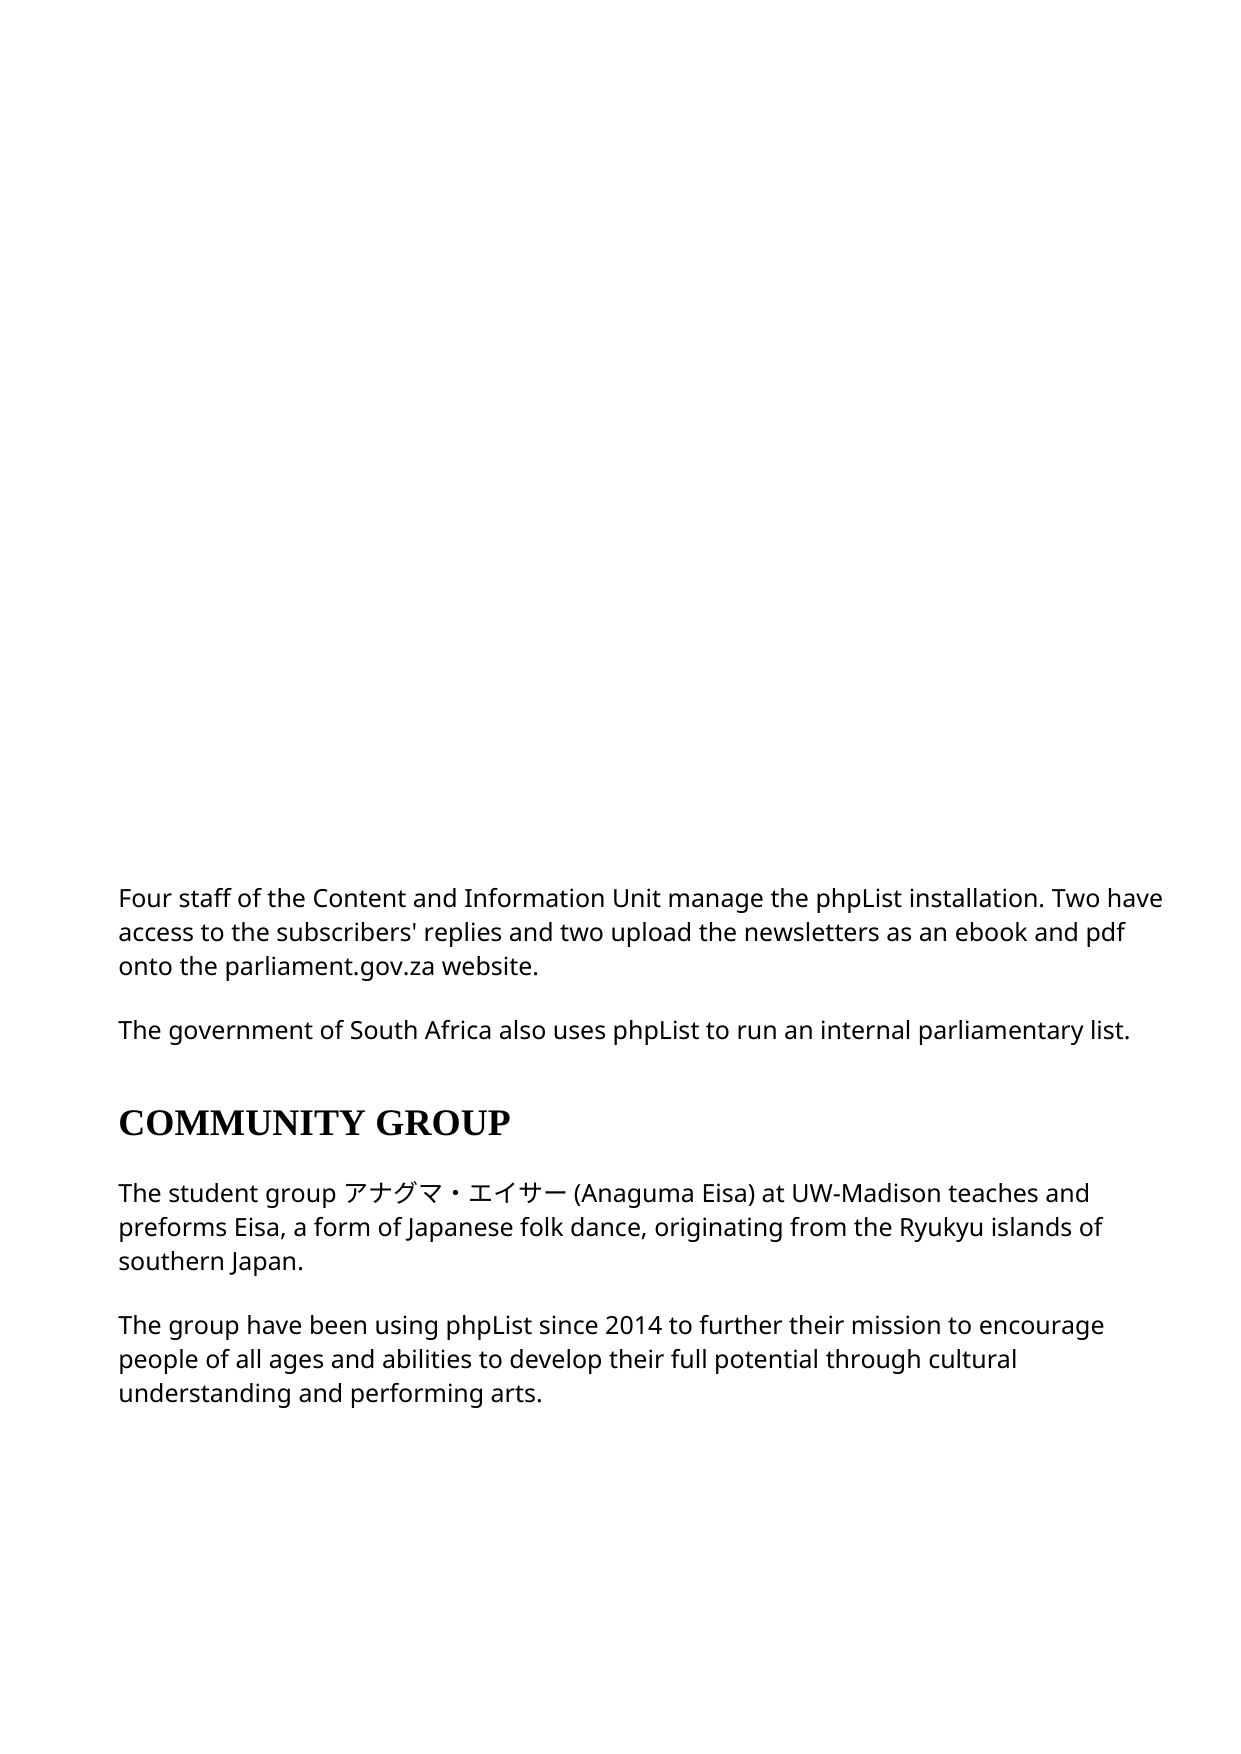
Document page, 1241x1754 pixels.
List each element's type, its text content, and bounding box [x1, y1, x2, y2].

text The student group アナグマ・エイサー (Anaguma Eisa) at UW-Madison teaches and preforms Eisa, a form of Japanese folk dance, originating from the Ryukyu islands of southern Japan. [118, 1173, 1181, 1278]
text The group have been using phpList since 2014 to further their mission to encourage people of all ages and abilities to develop their full potential through cultural understanding and performing arts. [118, 1307, 1181, 1409]
text The government of South Africa also uses phpList to run an internal parliamentary list. [118, 1012, 1181, 1046]
text Four staff of the Content and Information Unit manage the phpList installation. Two have access to the subscribers' replies and two upload the newsletters as an ebook and pdf onto the parliament.gov.za website. [118, 59, 1181, 983]
subtitle Community Group [118, 1101, 1181, 1144]
